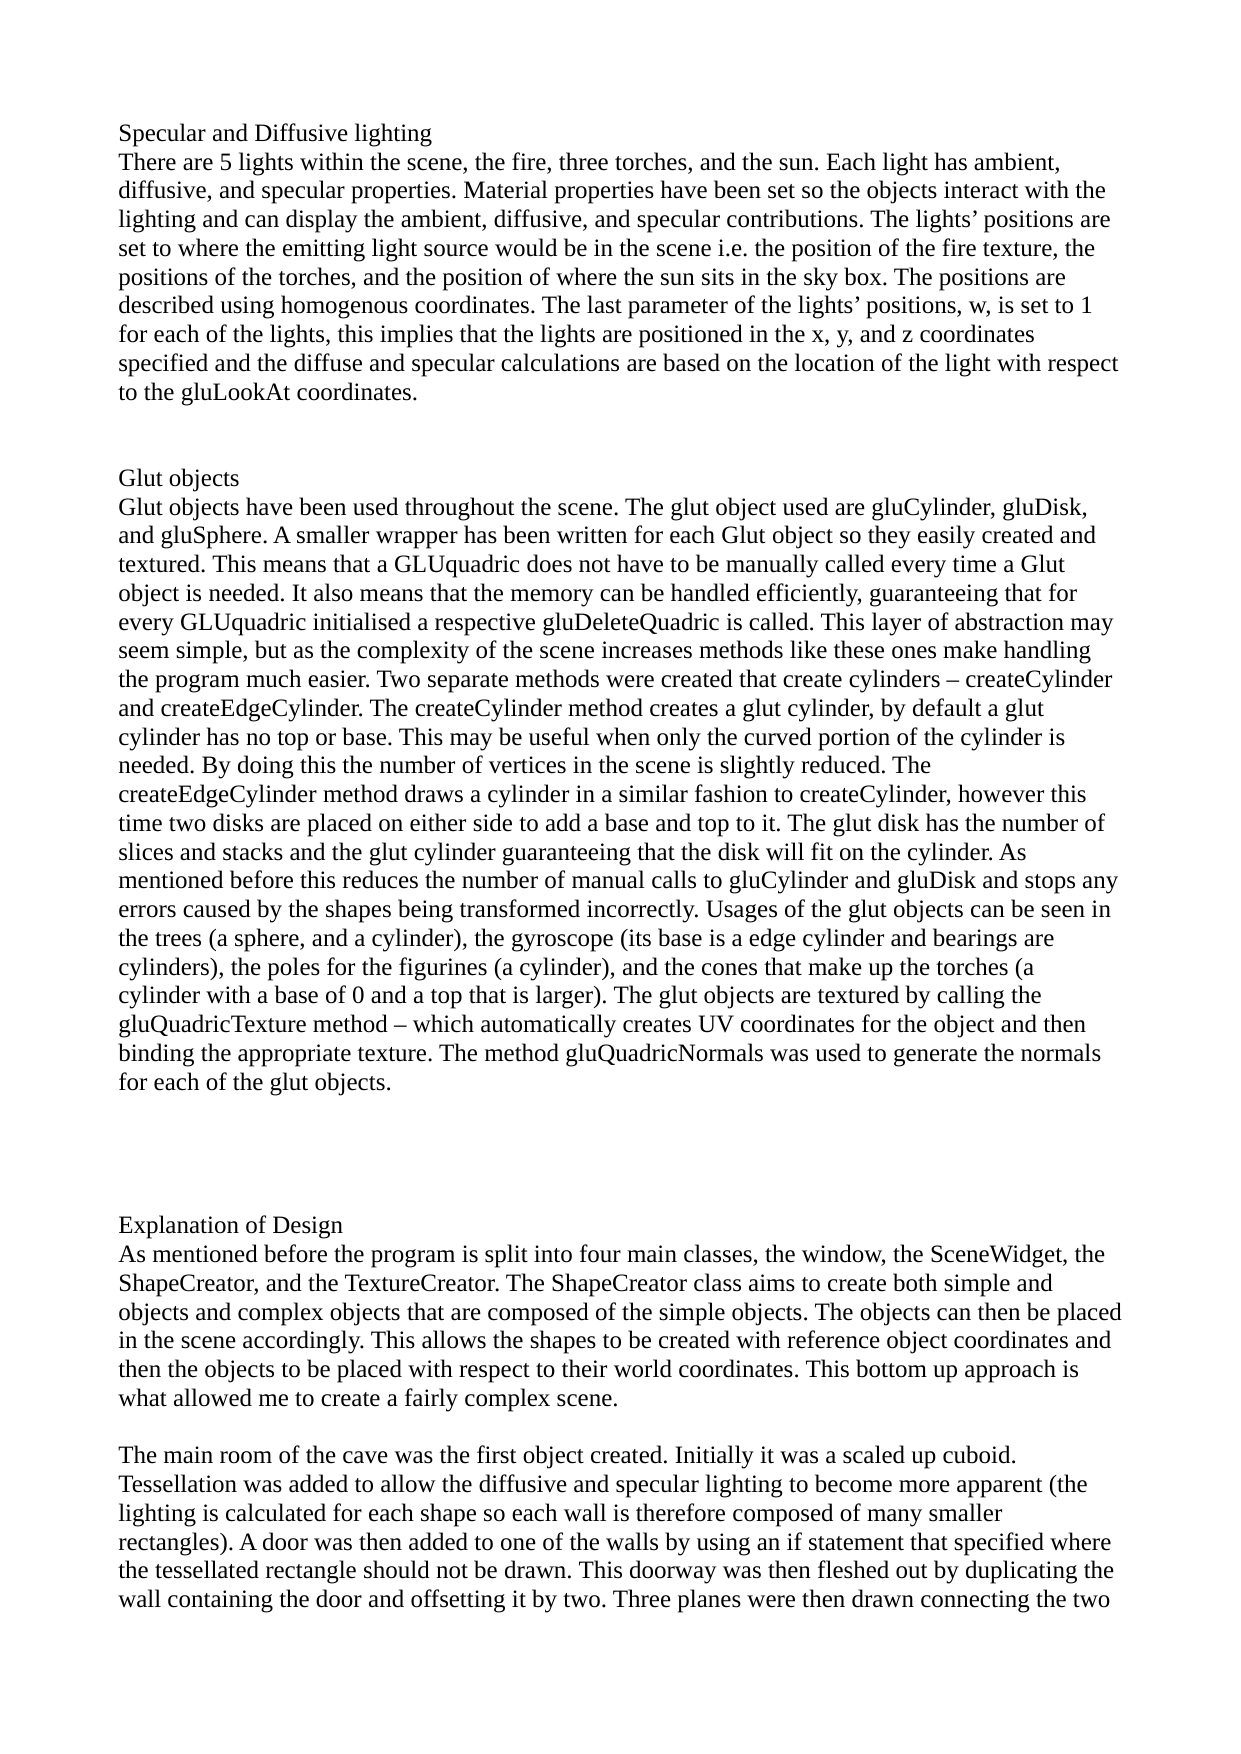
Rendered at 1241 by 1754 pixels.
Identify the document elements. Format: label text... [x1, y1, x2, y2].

text Explanation of Design [118, 1211, 1122, 1239]
text Glut objects [118, 463, 1122, 492]
text Specular and Diffusive lighting [118, 118, 1122, 147]
text There are 5 lights within the scene, the fire, three torches, and the sun. Each light has ambient, diffusive, and specular properties. Material properties have been set so the objects interact with the lighting and can display the ambient, diffusive, and specular contributions. The lights’ positions are set to where the emitting light source would be in the scene i.e. the position of the fire texture, the positions of the torches, and the position of where the sun sits in the sky box. The positions are described using homogenous coordinates. The last parameter of the lights’ positions, w, is set to 1 for each of the lights, this implies that the lights are positioned in the x, y, and z coordinates specified and the diffuse and specular calculations are based on the location of the light with respect to the gluLookAt coordinates. [118, 147, 1122, 406]
text Glut objects have been used throughout the scene. The glut object used are gluCylinder, gluDisk, and gluSphere. A smaller wrapper has been written for each Glut object so they easily created and textured. This means that a GLUquadric does not have to be manually called every time a Glut object is needed. It also means that the memory can be handled efficiently, guaranteeing that for every GLUquadric initialised a respective gluDeleteQuadric is called. This layer of abstraction may seem simple, but as the complexity of the scene increases methods like these ones make handling the program much easier. Two separate methods were created that create cylinders – createCylinder and createEdgeCylinder. The createCylinder method creates a glut cylinder, by default a glut cylinder has no top or base. This may be useful when only the curved portion of the cylinder is needed. By doing this the number of vertices in the scene is slightly reduced. The createEdgeCylinder method draws a cylinder in a similar fashion to createCylinder, however this time two disks are placed on either side to add a base and top to it. The glut disk has the number of slices and stacks and the glut cylinder guaranteeing that the disk will fit on the cylinder. As mentioned before this reduces the number of manual calls to gluCylinder and gluDisk and stops any errors caused by the shapes being transformed incorrectly. Usages of the glut objects can be seen in the trees (a sphere, and a cylinder), the gyroscope (its base is a edge cylinder and bearings are cylinders), the poles for the figurines (a cylinder), and the cones that make up the torches (a cylinder with a base of 0 and a top that is larger). The glut objects are textured by calling the gluQuadricTexture method – which automatically creates UV coordinates for the object and then binding the appropriate texture. The method gluQuadricNormals was used to generate the normals for each of the glut objects. [118, 492, 1122, 1096]
text As mentioned before the program is split into four main classes, the window, the SceneWidget, the ShapeCreator, and the TextureCreator. The ShapeCreator class aims to create both simple and objects and complex objects that are composed of the simple objects. The objects can then be placed in the scene accordingly. This allows the shapes to be created with reference object coordinates and then the objects to be placed with respect to their world coordinates. This bottom up approach is what allowed me to create a fairly complex scene. The main room of the cave was the first object created. Initially it was a scaled up cuboid. Tessellation was added to allow the diffusive and specular lighting to become more apparent (the lighting is calculated for each shape so each wall is therefore composed of many smaller rectangles). A door was then added to one of the walls by using an if statement that specified where the tessellated rectangle should not be drawn. This doorway was then fleshed out by duplicating the wall containing the door and offsetting it by two. Three planes were then drawn connecting the two [118, 1239, 1122, 1613]
